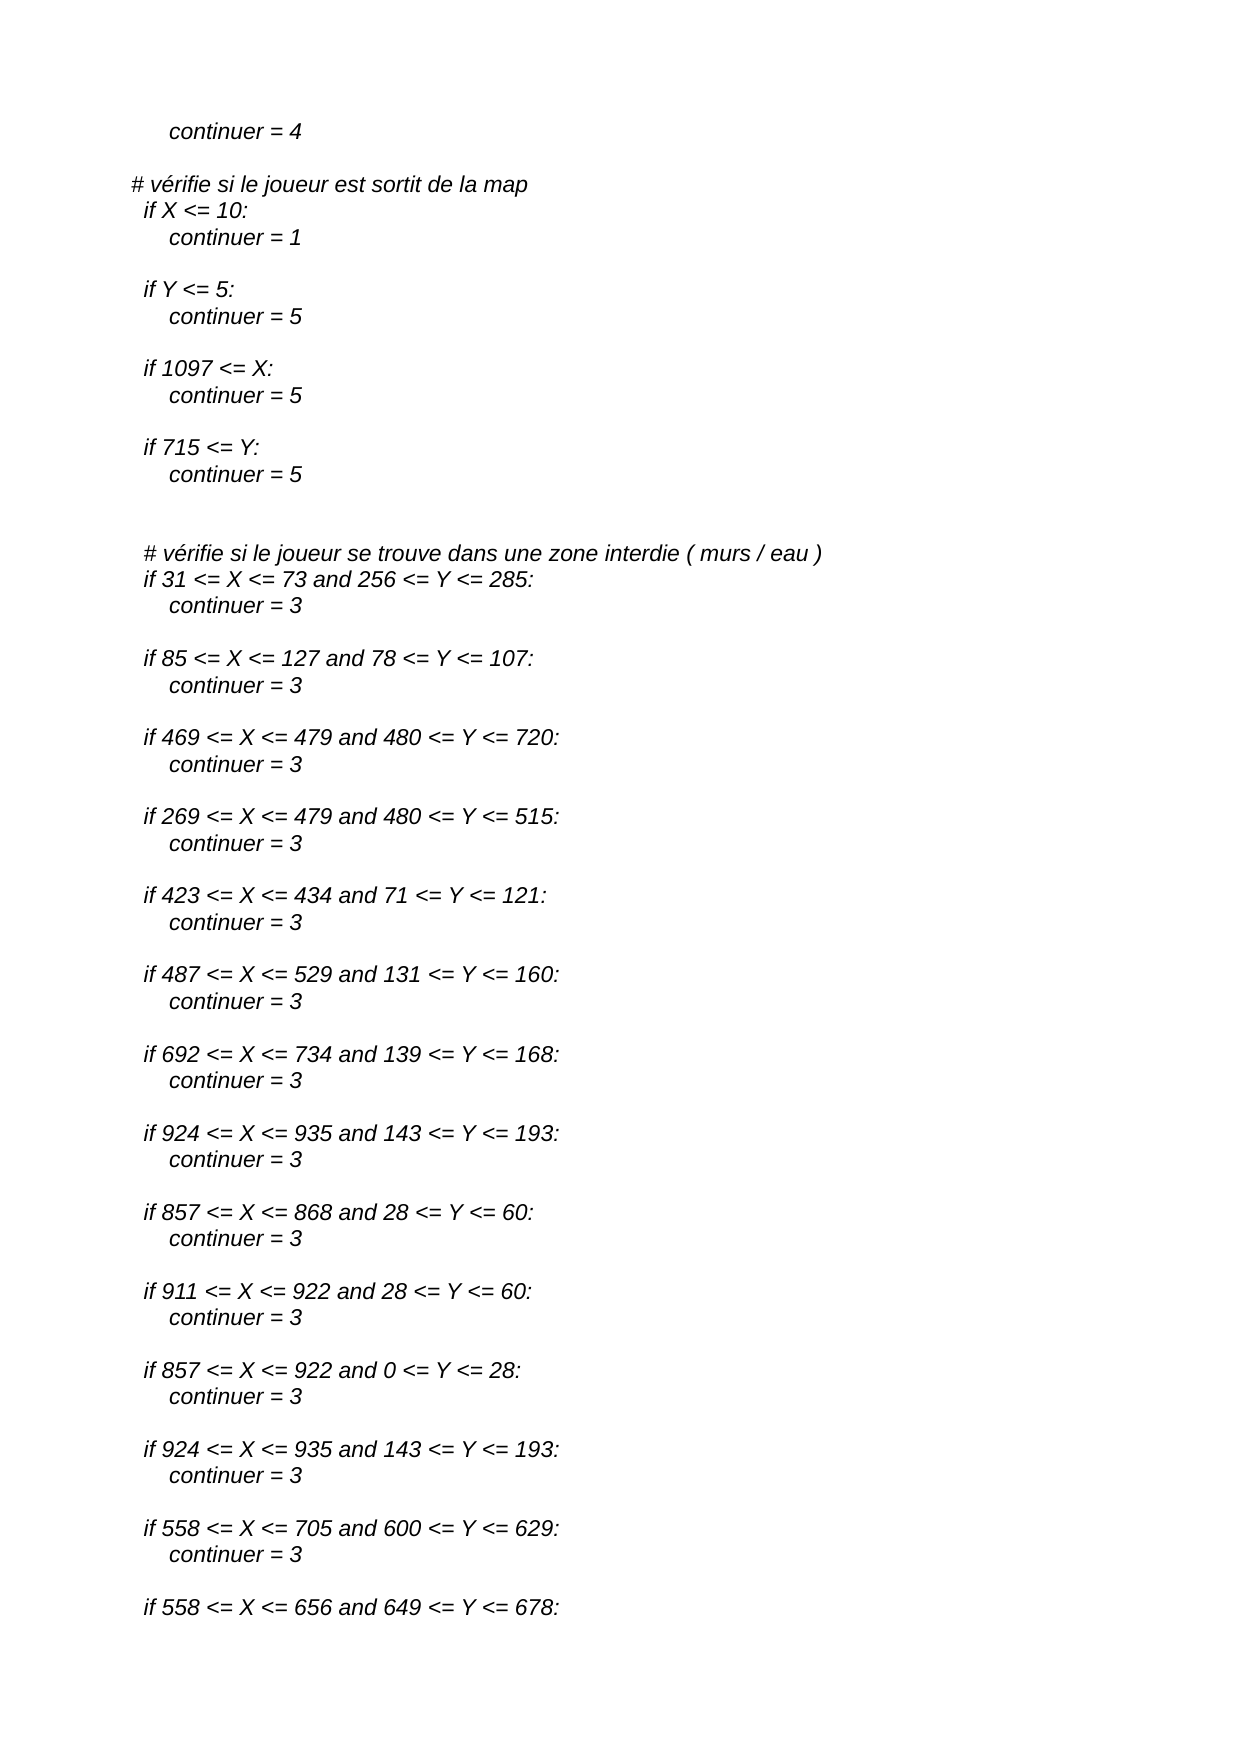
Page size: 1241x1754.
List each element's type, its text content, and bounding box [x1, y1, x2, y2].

text continuer = 5 [118, 303, 1122, 329]
text if 269 <= X <= 479 and 480 <= Y <= 515: [118, 803, 1122, 830]
text continuer = 5 [118, 382, 1122, 408]
text if X <= 10: [118, 197, 1122, 223]
text if 31 <= X <= 73 and 256 <= Y <= 285: [118, 566, 1122, 592]
text if 469 <= X <= 479 and 480 <= Y <= 720: [118, 724, 1122, 751]
text continuer = 3 [118, 751, 1122, 777]
text continuer = 3 [118, 1067, 1122, 1093]
text continuer = 1 [118, 223, 1122, 250]
text continuer = 3 [118, 1304, 1122, 1330]
text if 423 <= X <= 434 and 71 <= Y <= 121: [118, 882, 1122, 909]
text continuer = 3 [118, 830, 1122, 856]
text if 85 <= X <= 127 and 78 <= Y <= 107: [118, 645, 1122, 672]
text if 558 <= X <= 656 and 649 <= Y <= 678: [118, 1594, 1122, 1620]
text continuer = 3 [118, 988, 1122, 1014]
text if 857 <= X <= 868 and 28 <= Y <= 60: [118, 1199, 1122, 1225]
text continuer = 3 [118, 672, 1122, 698]
text continuer = 3 [118, 1146, 1122, 1172]
text if 715 <= Y: [118, 434, 1122, 461]
text continuer = 3 [118, 1383, 1122, 1409]
text if 911 <= X <= 922 and 28 <= Y <= 60: [118, 1278, 1122, 1304]
text if 692 <= X <= 734 and 139 <= Y <= 168: [118, 1041, 1122, 1067]
text # vérifie si le joueur se trouve dans une zone interdie ( murs / eau ) [118, 540, 1122, 566]
text continuer = 5 [118, 461, 1122, 487]
text if Y <= 5: [118, 276, 1122, 303]
text continuer = 3 [118, 909, 1122, 935]
text continuer = 4 [118, 118, 1122, 144]
text if 487 <= X <= 529 and 131 <= Y <= 160: [118, 961, 1122, 988]
text # vérifie si le joueur est sortit de la map [118, 171, 1122, 197]
text continuer = 3 [118, 1462, 1122, 1488]
text if 1097 <= X: [118, 355, 1122, 382]
text if 924 <= X <= 935 and 143 <= Y <= 193: [118, 1436, 1122, 1462]
text if 924 <= X <= 935 and 143 <= Y <= 193: [118, 1119, 1122, 1146]
text continuer = 3 [118, 1225, 1122, 1251]
text if 857 <= X <= 922 and 0 <= Y <= 28: [118, 1357, 1122, 1383]
text continuer = 3 [118, 1541, 1122, 1568]
text continuer = 3 [118, 592, 1122, 619]
text if 558 <= X <= 705 and 600 <= Y <= 629: [118, 1515, 1122, 1541]
